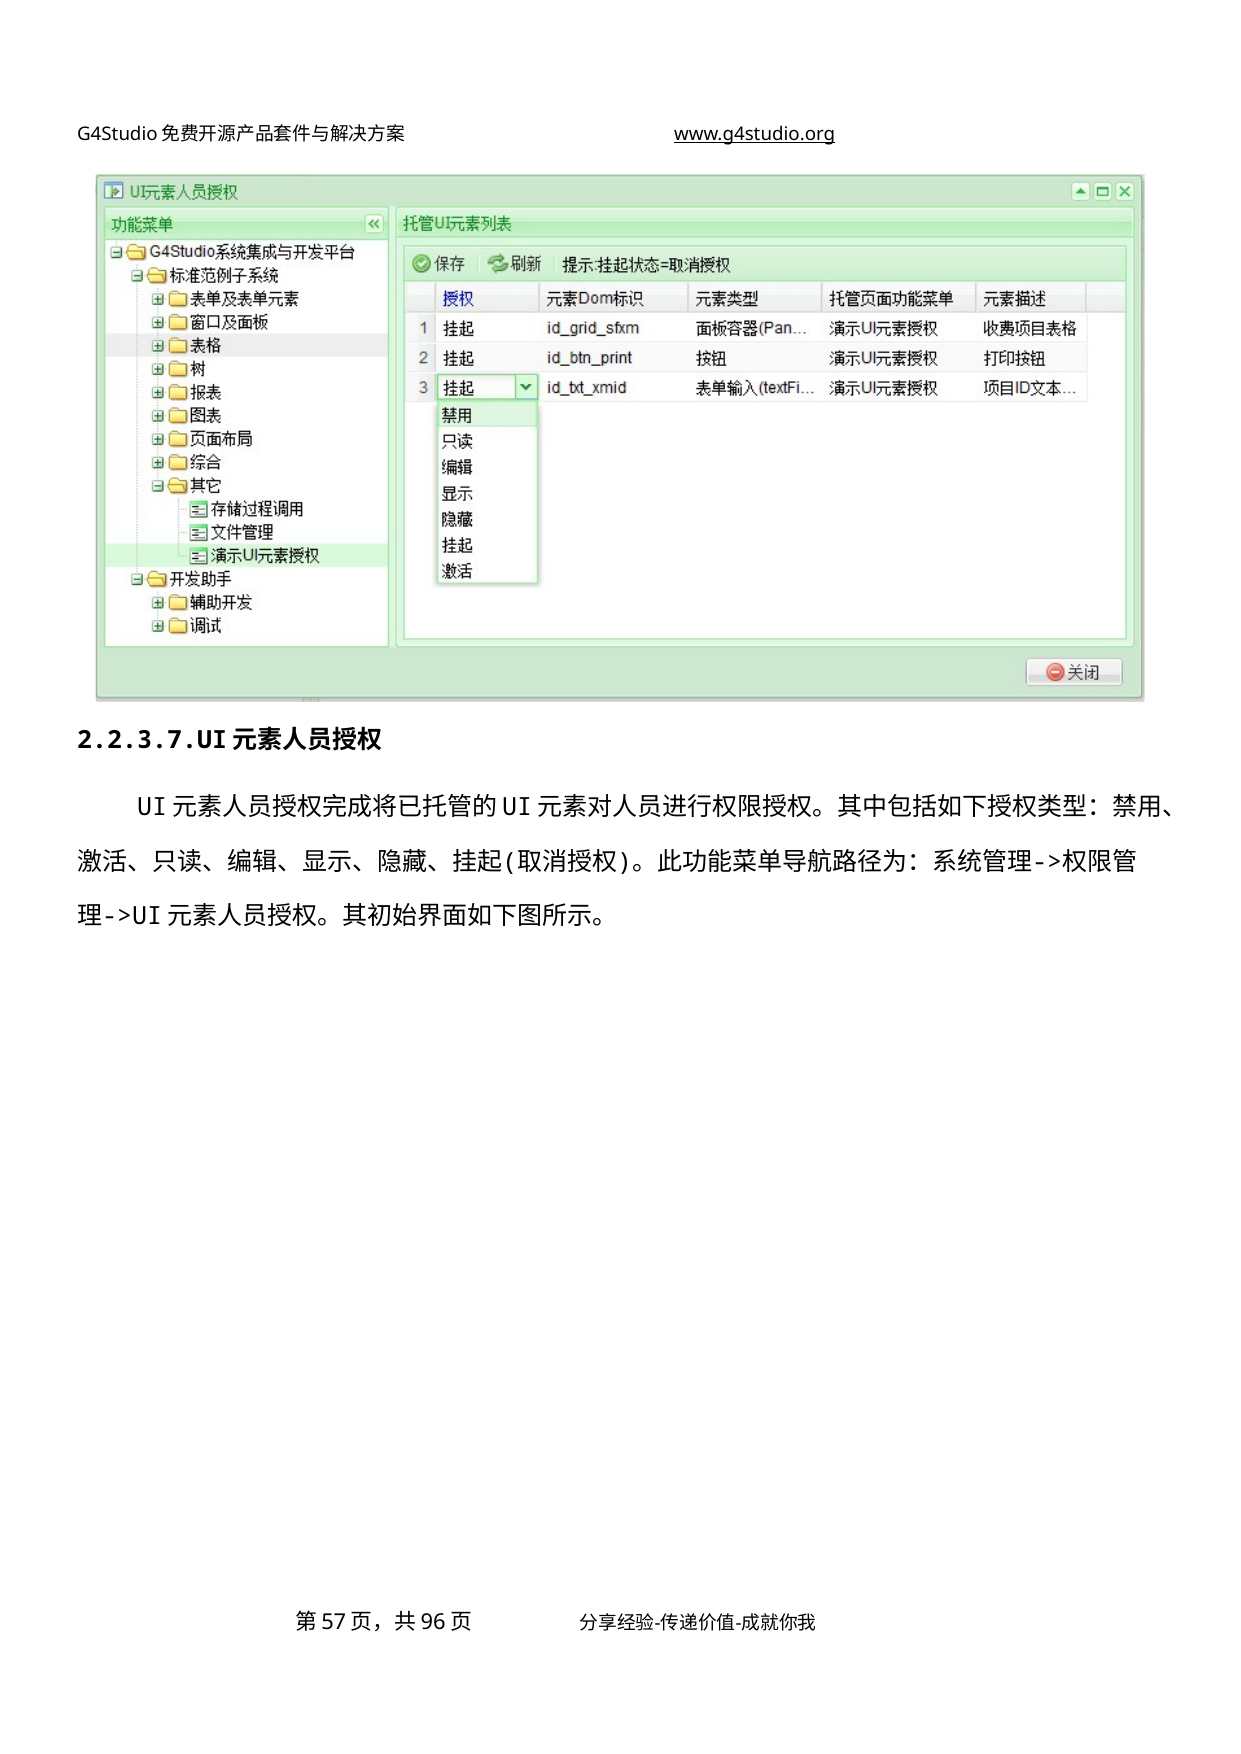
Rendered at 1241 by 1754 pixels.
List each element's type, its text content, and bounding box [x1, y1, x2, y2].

text UI元素人员授权完成将已托管的UI元素对人员进行权限授权。其中包括如下授权类型：禁用、激活、只读、编辑、显示、隐藏、挂起(取消授权)。此功能菜单导航路径为：系统管理->权限管理->UI元素人员授权。其初始界面如下图所示。 [77, 787, 1163, 932]
picture [95, 174, 1145, 702]
subtitle 2.2.3.7.UI元素人员授权 [77, 175, 1163, 756]
